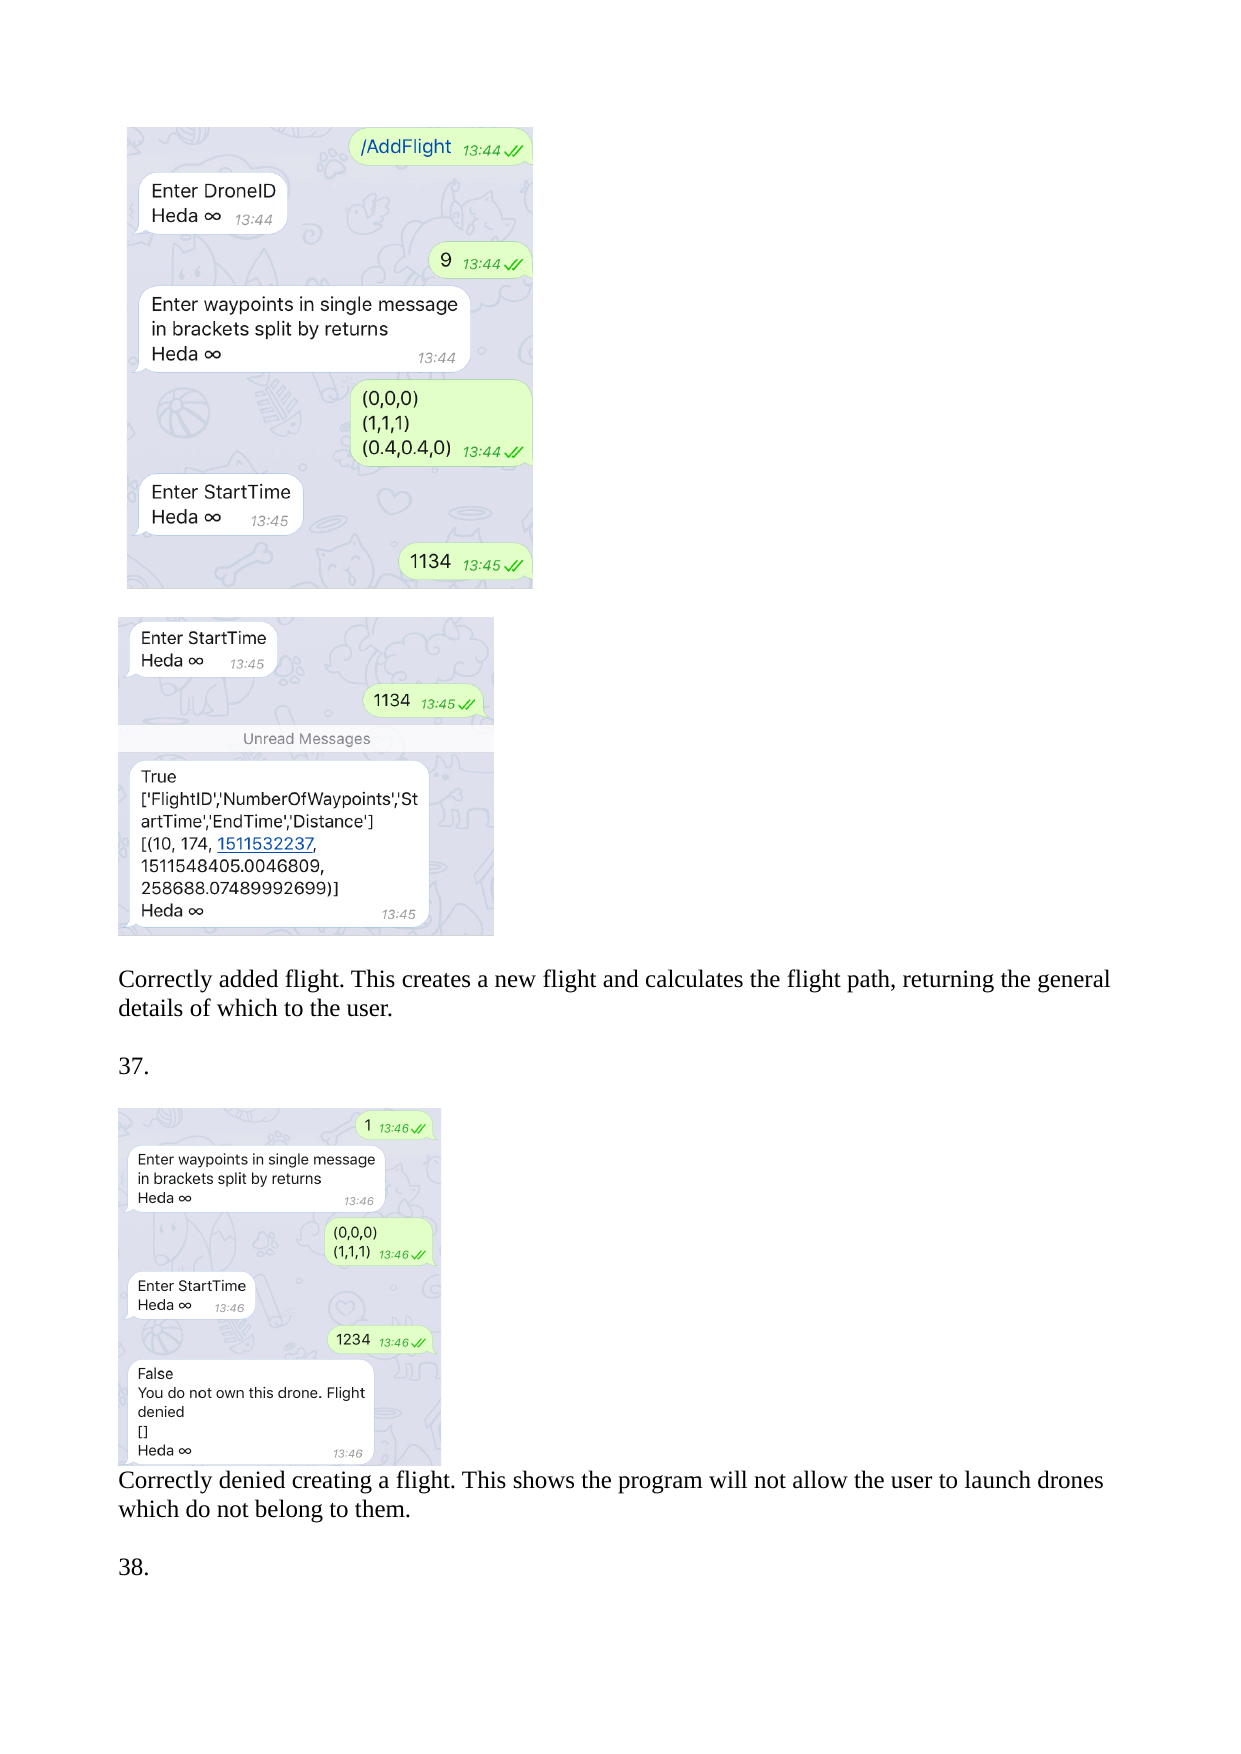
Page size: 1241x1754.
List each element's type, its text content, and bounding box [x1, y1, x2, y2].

text Correctly added flight. This creates a new flight and calculates the flight path, returning the general details of which to the user. [118, 964, 1122, 1022]
picture [118, 1108, 442, 1466]
picture [118, 617, 492, 936]
picture [126, 127, 533, 589]
text 38. [118, 1552, 1122, 1581]
text 37. [118, 1051, 1122, 1079]
text Correctly denied creating a flight. This shows the program will not allow the user to launch drones which do not belong to them. [118, 1108, 1122, 1523]
